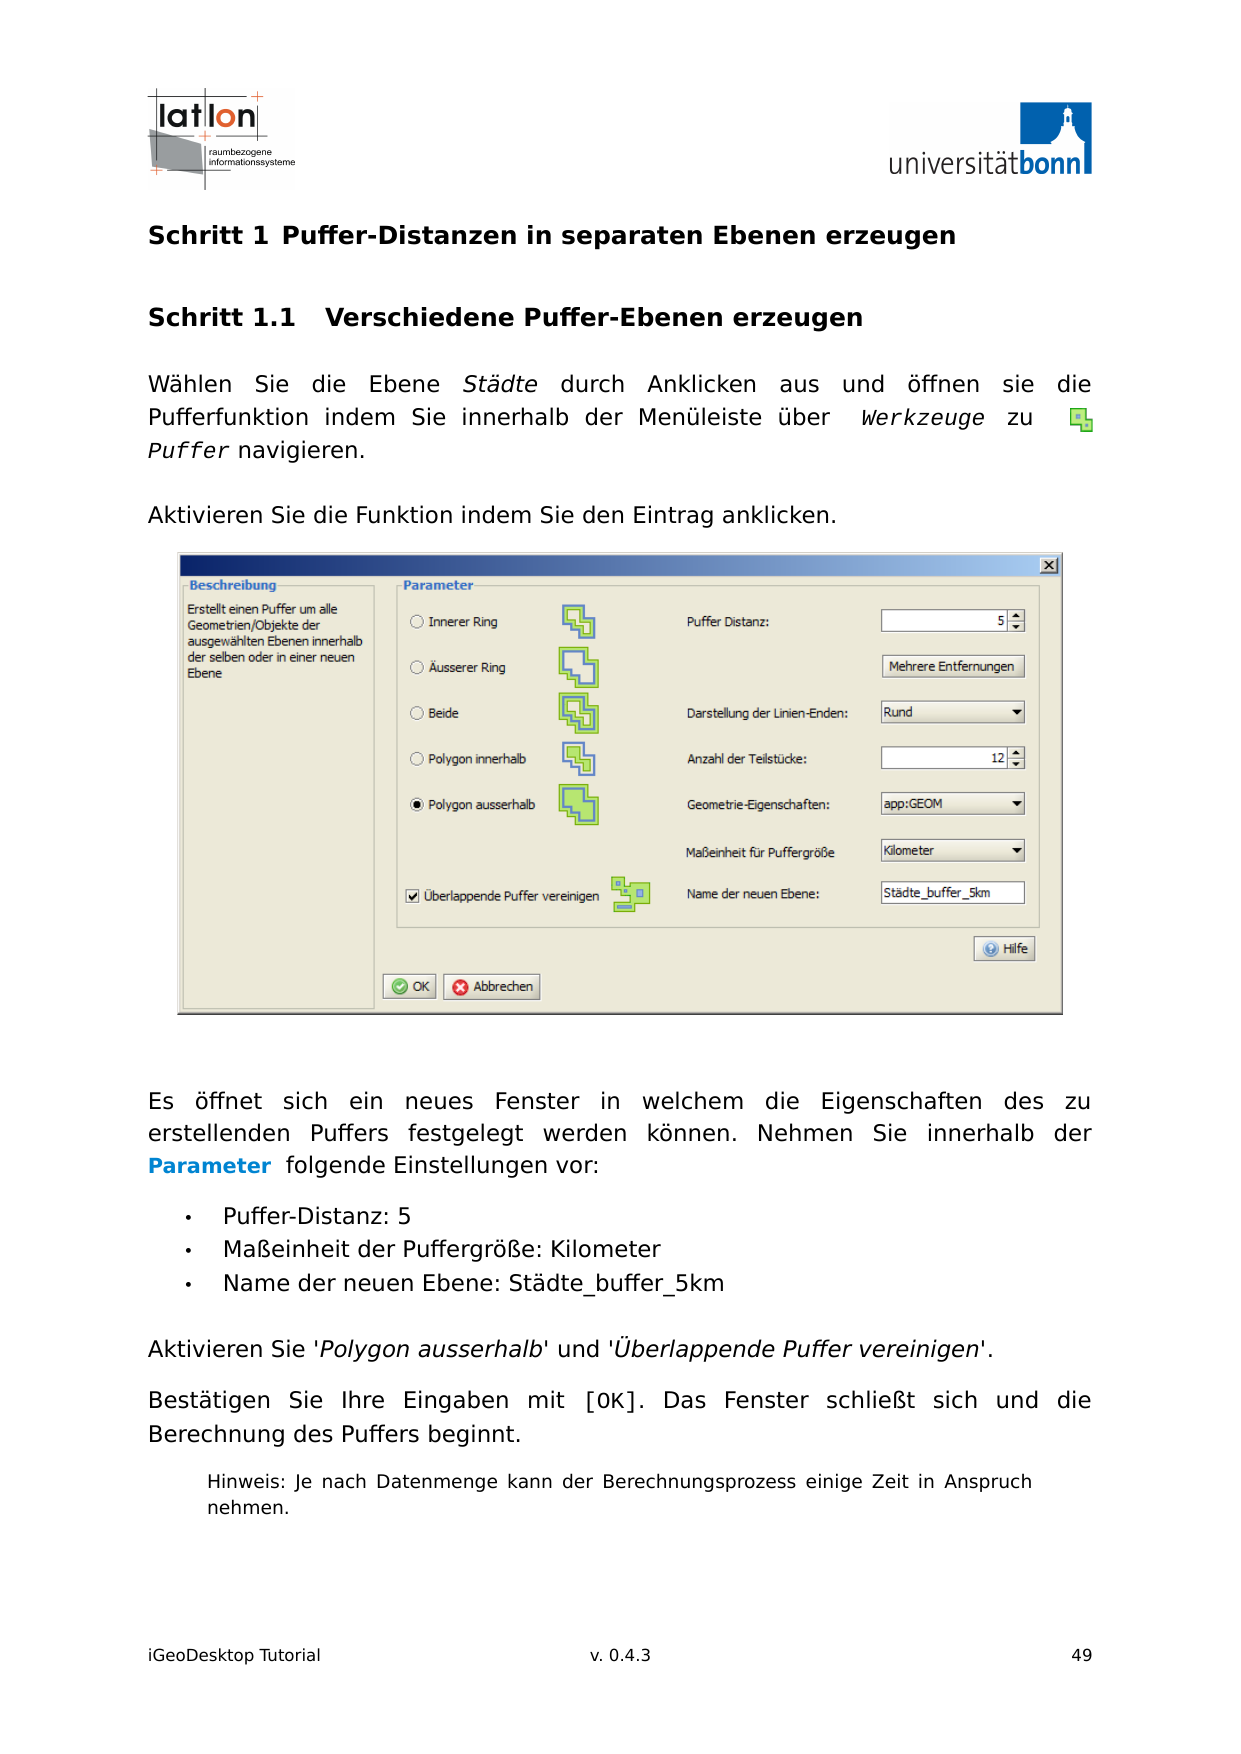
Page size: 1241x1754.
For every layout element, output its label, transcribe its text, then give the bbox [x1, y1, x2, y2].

text Es öffnet sich ein neues Fenster in welchem die Eigenschaften des zu erstellenden Puffers festgelegt werden können. Nehmen Sie innerhalb der Parameter folgende Einstellungen vor: [148, 1088, 1092, 1179]
picture [1070, 408, 1093, 432]
list Maßeinheit der Puffergröße: Kilometer [185, 1237, 1092, 1263]
text Hinweis: Je nach Datenmenge kann der Berechnungsprozess einige Zeit in Anspruch nehmen. [207, 1471, 1033, 1519]
picture [147, 88, 295, 190]
list Puffer-Distanz: 5 [185, 1203, 1092, 1230]
list Name der neuen Ebene: Städte_buffer_5km [185, 1270, 1092, 1297]
picture [177, 552, 1063, 1015]
subtitle Verschiedene Puffer-Ebenen erzeugen [148, 304, 1092, 333]
text Wählen Sie die Ebene Städte durch Anklicken aus und öffnen sie die Pufferfunktion indem Sie innerhalb der Menüleiste über Werkzeuge zu Puffer navigieren. Aktivieren Sie die Funktion indem Sie den Eintrag anklicken. [148, 372, 1092, 529]
picture [889, 102, 1093, 174]
text Bestätigen Sie Ihre Eingaben mit [OK]. Das Fenster schließt sich und die Berechnung des Puffers beginnt. [148, 1387, 1092, 1447]
text Aktivieren Sie 'Polygon ausserhalb' und 'Überlappende Puffer vereinigen'. [148, 1336, 1092, 1363]
subtitle Puffer-Distanzen in separaten Ebenen erzeugen [148, 221, 1092, 251]
